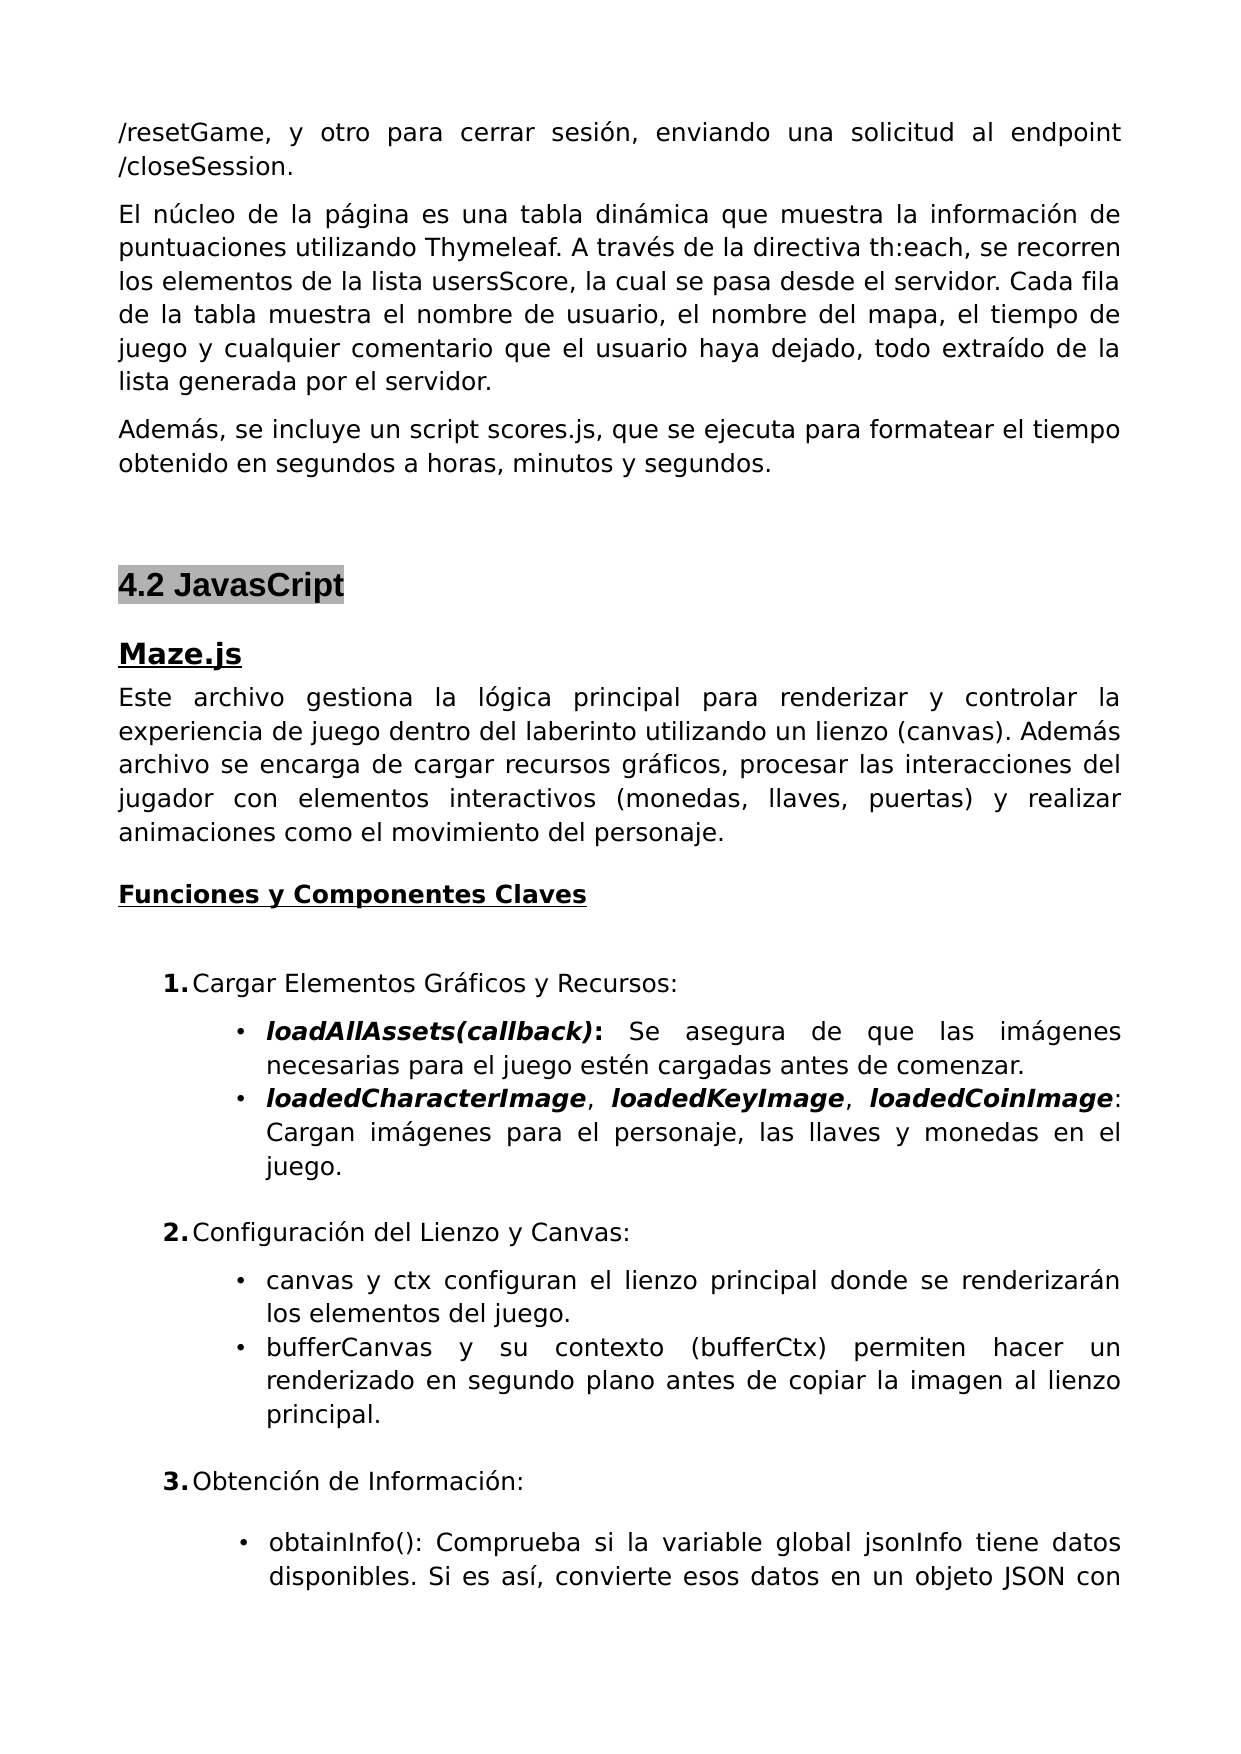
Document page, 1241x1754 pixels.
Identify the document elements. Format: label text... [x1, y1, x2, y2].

subtitle Maze.js [118, 637, 1122, 671]
list Configuración del Lienzo y Canvas: [162, 1218, 1122, 1247]
list Cargar Elementos Gráficos y Recursos: [162, 969, 1122, 998]
text El núcleo de la página es una tabla dinámica que muestra la información de puntuaciones utilizando Thymeleaf. A través de la directiva th:each, se recorren los elementos de la lista usersScore, la cual se pasa desde el servidor. Cada fila de la tabla muestra el nombre de usuario, el nombre del mapa, el tiempo de juego y cualquier comentario que el usuario haya dejado, todo extraído de la lista generada por el servidor. [118, 200, 1122, 397]
text /resetGame, y otro para cerrar sesión, enviando una solicitud al endpoint /closeSession. [118, 118, 1122, 181]
list loadedCharacterImage, loadedKeyImage, loadedCoinImage: Cargan imágenes para el personaje, las llaves y monedas en el juego. [236, 1084, 1122, 1181]
text Este archivo gestiona la lógica principal para renderizar y controlar la experiencia de juego dentro del laberinto utilizando un lienzo (canvas). Además archivo se encarga de cargar recursos gráficos, procesar las interacciones del jugador con elementos interactivos (monedas, llaves, puertas) y realizar animaciones como el movimiento del personaje. [118, 684, 1122, 847]
list canvas y ctx configuran el lienzo principal donde se renderizarán los elementos del juego. [236, 1266, 1122, 1329]
list loadAllAssets(callback): Se asegura de que las imágenes necesarias para el juego estén cargadas antes de comenzar. [236, 1017, 1122, 1080]
subtitle Funciones y Componentes Claves [118, 881, 1122, 910]
list bufferCanvas y su contexto (bufferCtx) permiten hacer un renderizado en segundo plano antes de copiar la imagen al lienzo principal. [236, 1333, 1122, 1429]
subtitle Obtención de Información: [162, 1467, 1122, 1496]
list obtainInfo(): Comprueba si la variable global jsonInfo tiene datos disponibles. Si es así, convierte esos datos en un objeto JSON con [239, 1528, 1122, 1591]
text Además, se incluye un script scores.js, que se ejecuta para formatear el tiempo obtenido en segundos a horas, minutos y segundos. [118, 416, 1122, 478]
subtitle 4.2 JavasCript [118, 565, 1122, 604]
